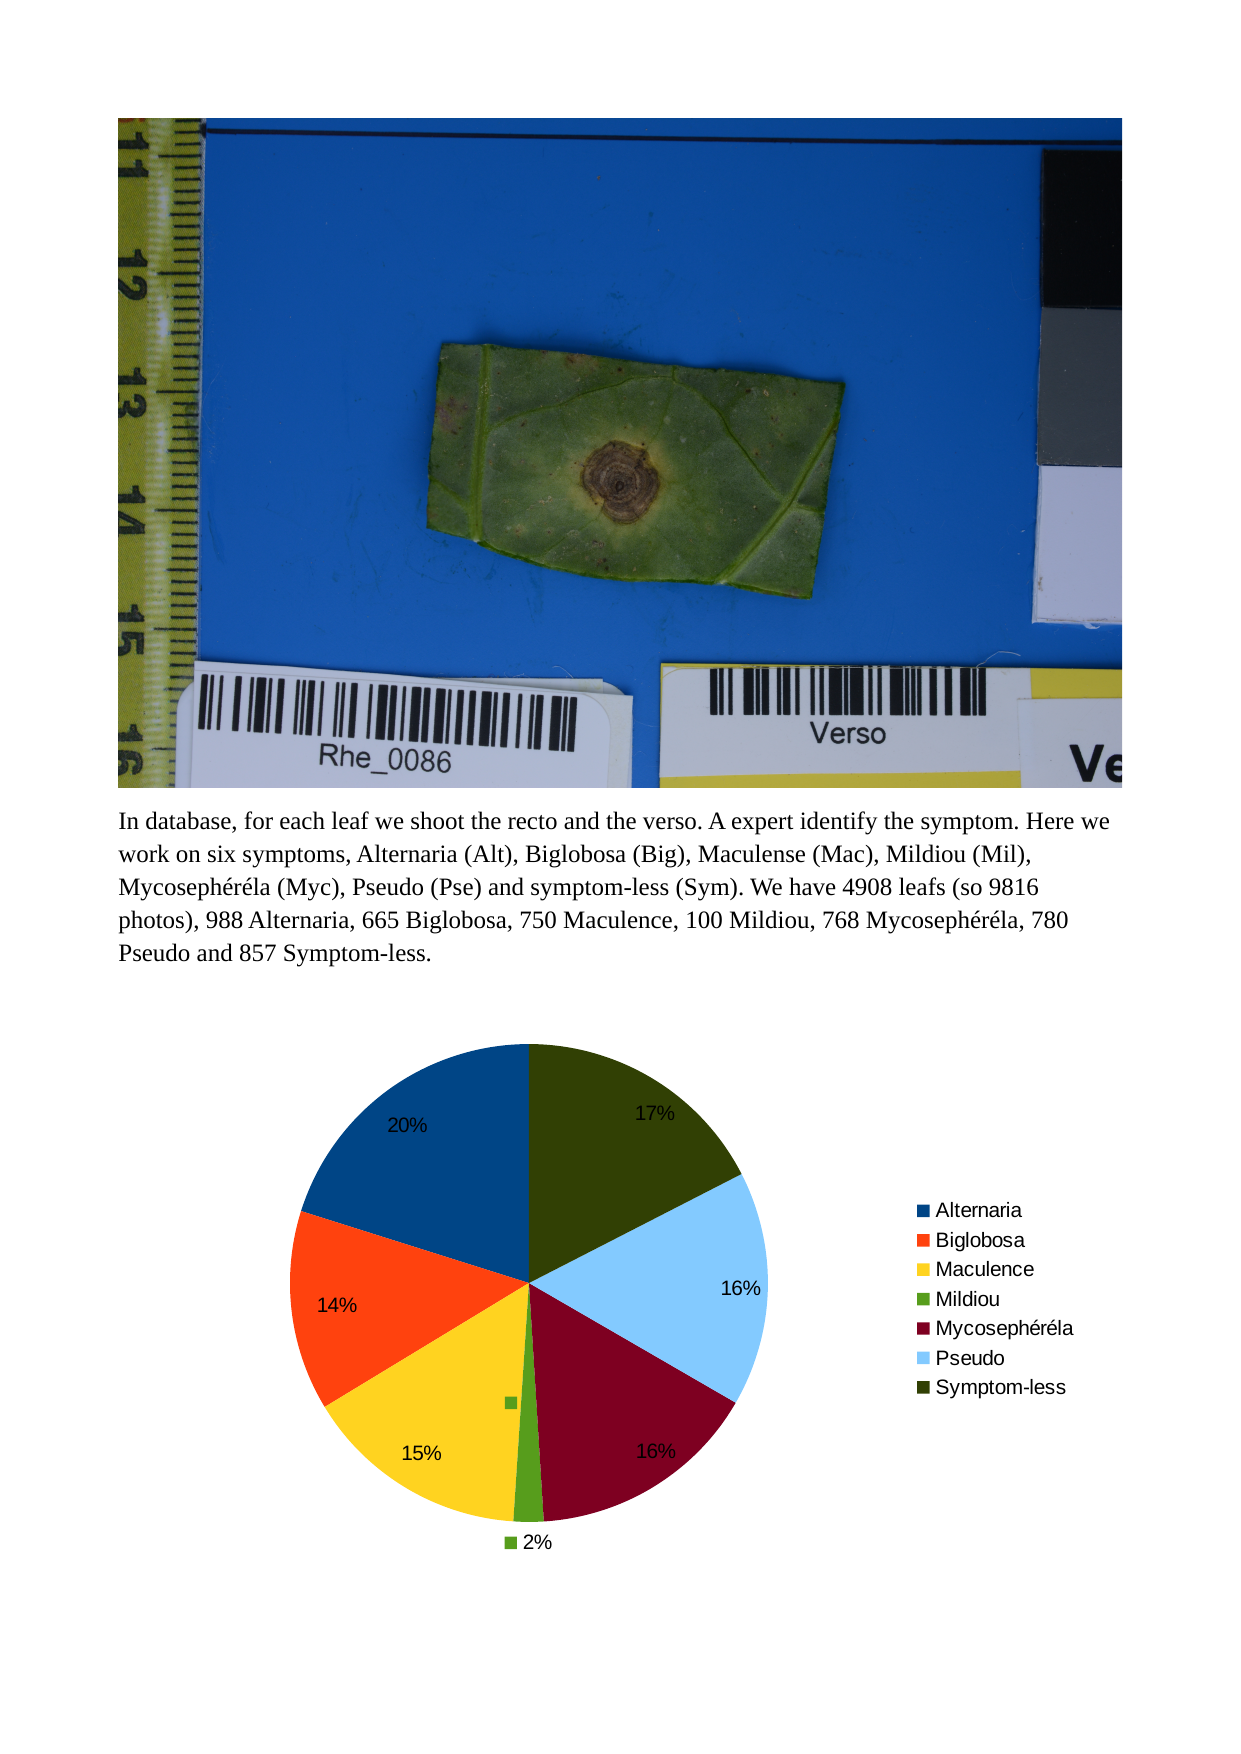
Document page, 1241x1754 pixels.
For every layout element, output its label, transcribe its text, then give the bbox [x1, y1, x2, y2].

picture [118, 118, 1123, 788]
text In database, for each leaf we shoot the recto and the verso. A expert identify the symptom. Here we work on six symptoms, Alternaria (Alt), Biglobosa (Big), Maculense (Mac), Mildiou (Mil), Mycosephéréla (Myc), Pseudo (Pse) and symptom-less (Sym). We have 4908 leafs (so 9816 photos), 988 Alternaria, 665 Biglobosa, 750 Maculence, 100 Mildiou, 768 Mycosephéréla, 780 Pseudo and 857 Symptom-less. [118, 806, 1122, 967]
